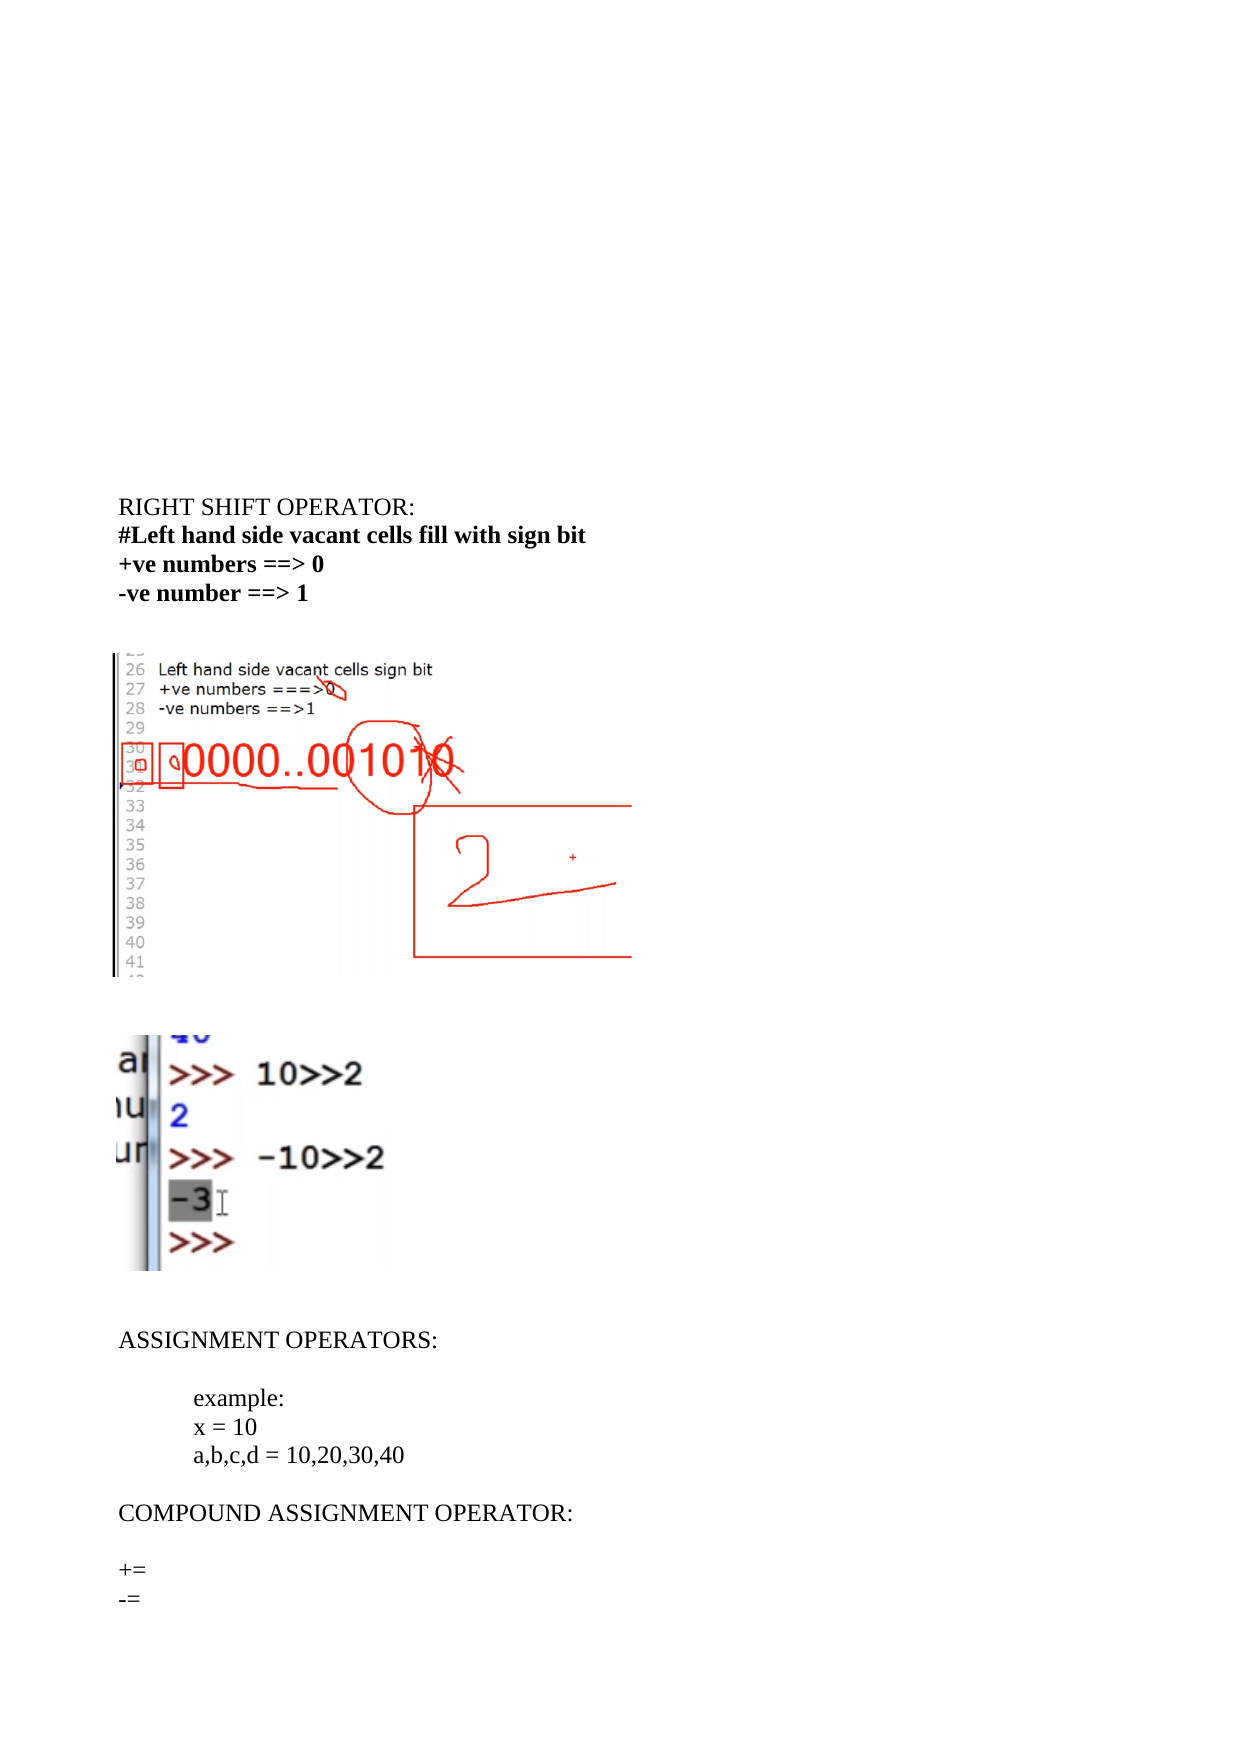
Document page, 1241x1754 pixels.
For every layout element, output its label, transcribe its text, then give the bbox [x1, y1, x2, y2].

text RIGHT SHIFT OPERATOR: [118, 492, 1122, 521]
text -= [118, 1584, 1122, 1613]
text COMPOUND ASSIGNMENT OPERATOR: [118, 1498, 1122, 1527]
text example: [118, 1383, 1122, 1412]
picture [116, 1035, 269, 1271]
text ASSIGNMENT OPERATORS: [118, 1326, 1122, 1354]
text -ve number ==> 1 [118, 578, 1122, 607]
text #Left hand side vacant cells fill with sign bit [118, 521, 1122, 549]
picture [112, 653, 431, 977]
text +ve numbers ==> 0 [118, 549, 1122, 578]
text += [118, 1556, 1122, 1584]
text a,b,c,d = 10,20,30,40 [118, 1441, 1122, 1469]
text x = 10 [118, 1412, 1122, 1441]
